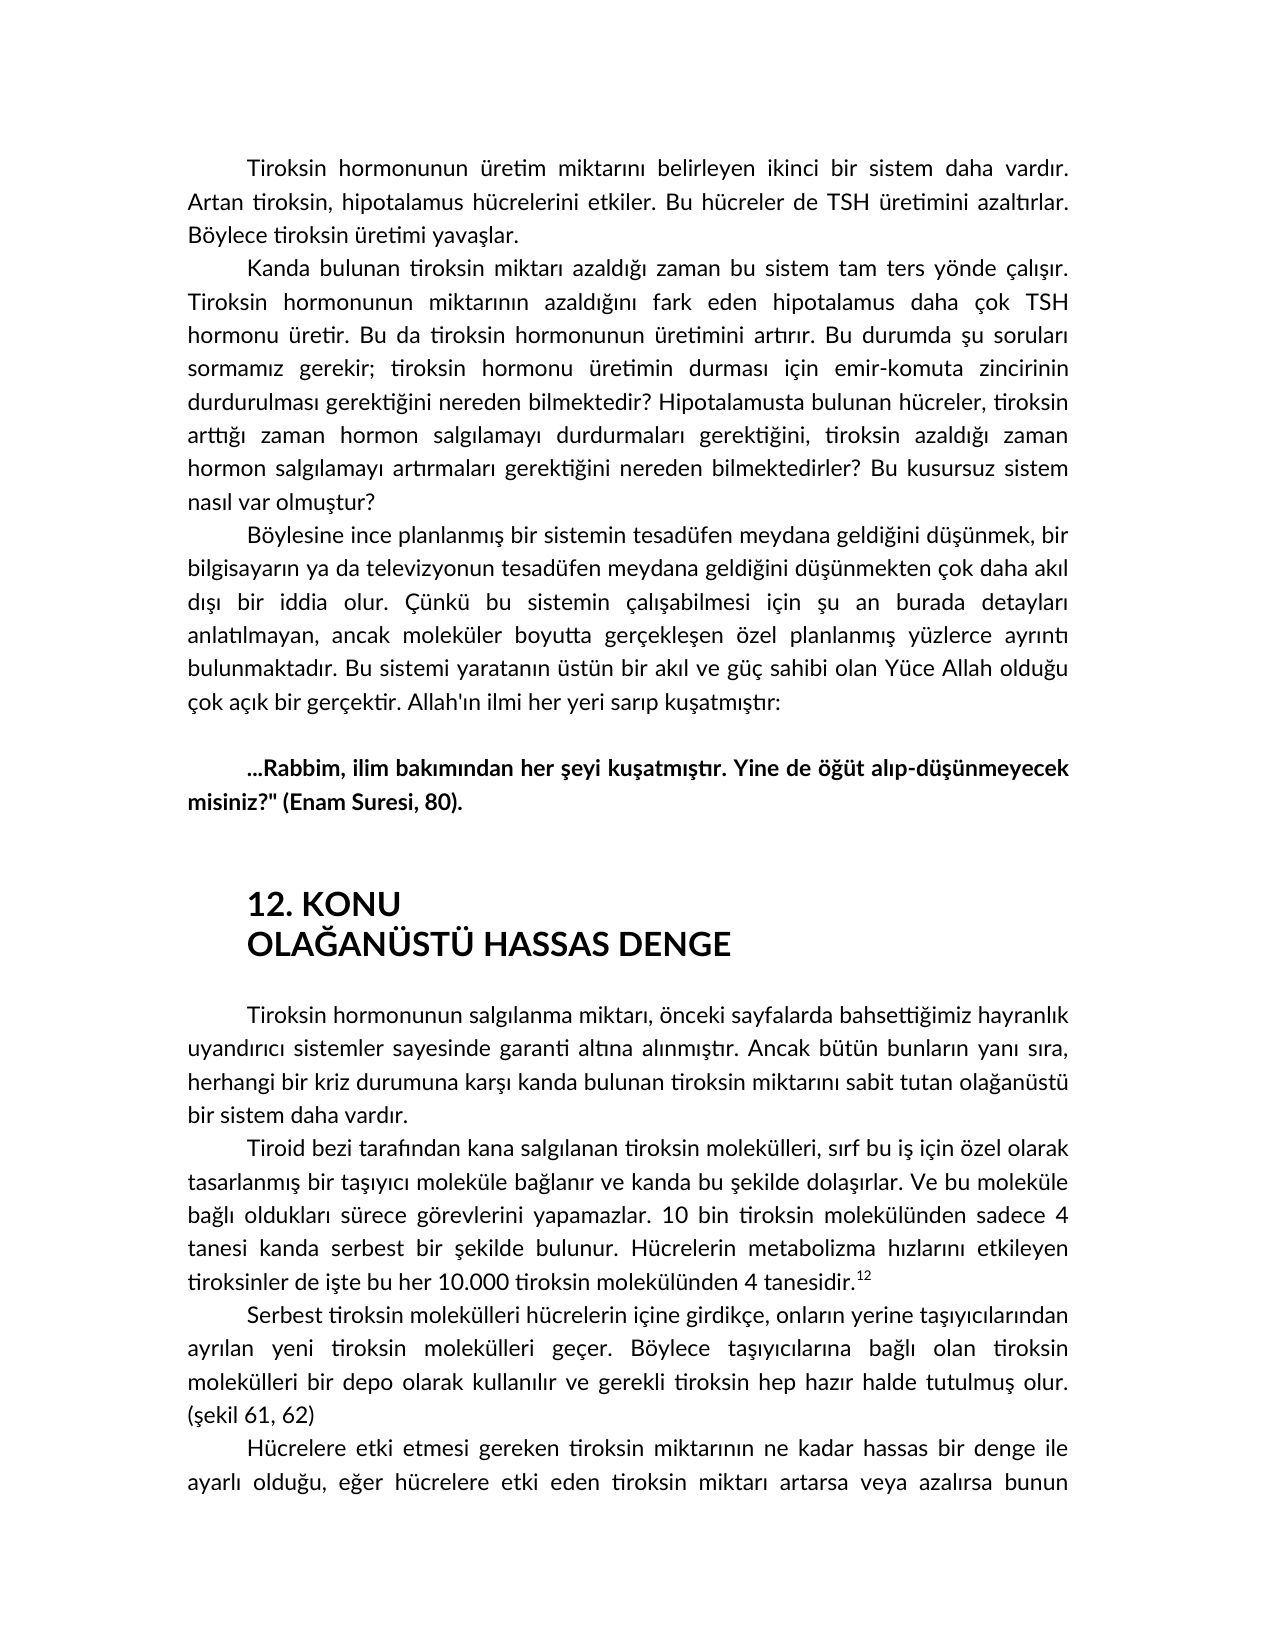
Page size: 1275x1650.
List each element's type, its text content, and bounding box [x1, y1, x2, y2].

text Tiroid bezi tarafından kana salgılanan tiroksin molekülleri, sırf bu iş için özel olarak tasarlanmış bir taşıyıcı moleküle bağlanır ve kanda bu şekilde dolaşırlar. Ve bu moleküle bağlı oldukları sürece görevlerini yapamazlar. 10 bin tiroksin molekülünden sadece 4 tanesi kanda serbest bir şekilde bulunur. Hücrelerin metabolizma hızlarını etkileyen tiroksinler de işte bu her 10.000 tiroksin molekülünden 4 tanesidir.12 [187, 1130, 1070, 1297]
text Böylesine ince planlanmış bir sistemin tesadüfen meydana geldiğini düşünmek, bir bilgisayarın ya da televizyonun tesadüfen meydana geldiğini düşünmekten çok daha akıl dışı bir iddia olur. Çünkü bu sistemin çalışabilmesi için şu an burada detayları anlatılmayan, ancak moleküler boyutta gerçekleşen özel planlanmış yüzlerce ayrıntı bulunmaktadır. Bu sistemi yaratanın üstün bir akıl ve güç sahibi olan Yüce Allah olduğu çok açık bir gerçektir. Allah'ın ilmi her yeri sarıp kuşatmıştır: [187, 517, 1070, 717]
text Tiroksin hormonunun üretim miktarını belirleyen ikinci bir sistem daha vardır. Artan tiroksin, hipotalamus hücrelerini etkiler. Bu hücreler de TSH üretimini azaltırlar. Böylece tiroksin üretimi yavaşlar. [187, 150, 1070, 250]
text OLAĞANÜSTÜ HASSAS DENGE [187, 923, 1070, 963]
text 12. KONU [187, 883, 1070, 923]
text Kanda bulunan tiroksin miktarı azaldığı zaman bu sistem tam ters yönde çalışır. Tiroksin hormonunun miktarının azaldığını fark eden hipotalamus daha çok TSH hormonu üretir. Bu da tiroksin hormonunun üretimini artırır. Bu durumda şu soruları sormamız gerekir; tiroksin hormonu üretimin durması için emir-komuta zincirinin durdurulması gerektiğini nereden bilmektedir? Hipotalamusta bulunan hücreler, tiroksin arttığı zaman hormon salgılamayı durdurmaları gerektiğini, tiroksin azaldığı zaman hormon salgılamayı artırmaları gerektiğini nereden bilmektedirler? Bu kusursuz sistem nasıl var olmuştur? [187, 250, 1070, 517]
text Tiroksin hormonunun salgılanma miktarı, önceki sayfalarda bahsettiğimiz hayranlık uyandırıcı sistemler sayesinde garanti altına alınmıştır. Ancak bütün bunların yanı sıra, herhangi bir kriz durumuna karşı kanda bulunan tiroksin miktarını sabit tutan olağanüstü bir sistem daha vardır. [187, 997, 1070, 1130]
text ...Rabbim, ilim bakımından her şeyi kuşatmıştır. Yine de öğüt alıp-düşünmeyecek misiniz?" (Enam Suresi, 80). [187, 750, 1070, 817]
text Serbest tiroksin molekülleri hücrelerin içine girdikçe, onların yerine taşıyıcılarından ayrılan yeni tiroksin molekülleri geçer. Böylece taşıyıcılarına bağlı olan tiroksin molekülleri bir depo olarak kullanılır ve gerekli tiroksin hep hazır halde tutulmuş olur. (şekil 61, 62) [187, 1297, 1070, 1430]
text Hücrelere etki etmesi gereken tiroksin miktarının ne kadar hassas bir denge ile ayarlı olduğu, eğer hücrelere etki eden tiroksin miktarı artarsa veya azalırsa bunun [187, 1430, 1070, 1497]
